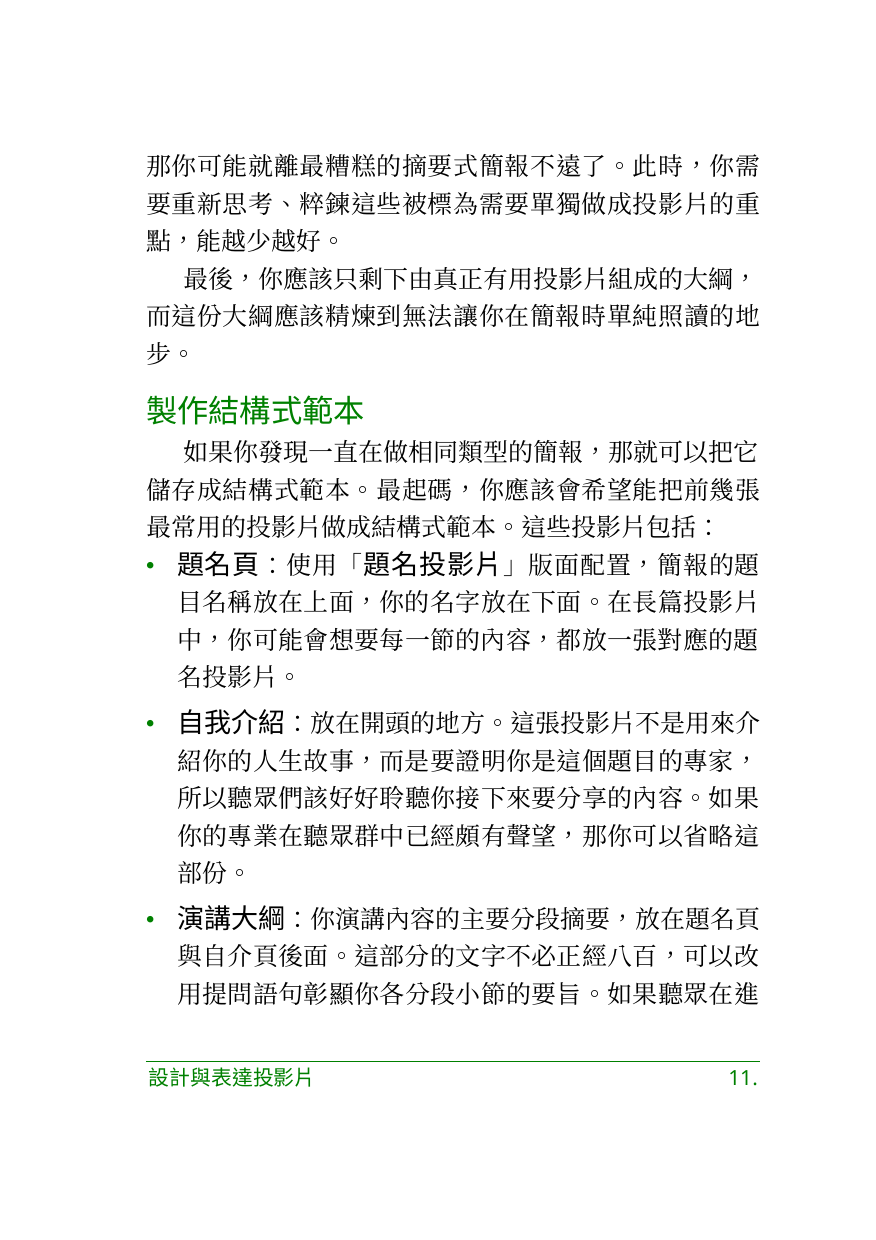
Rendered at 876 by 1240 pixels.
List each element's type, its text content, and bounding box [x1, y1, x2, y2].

text 最後，你應該只剩下由真正有用投影片組成的大綱，而這份大綱應該精煉到無法讓你在簡報時單純照讀的地步。 [146, 258, 760, 371]
list 題名頁：使用「題名投影片」版面配置，簡報的題目名稱放在上面，你的名字放在下面。在長篇投影片中，你可能會想要每一節的內容，都放一張對應的題名投影片。 [146, 544, 760, 694]
text 如果你發現一直在做相同類型的簡報，那就可以把它儲存成結構式範本。最起碼，你應該會希望能把前幾張最常用的投影片做成結構式範本。這些投影片包括： [146, 432, 760, 544]
text 那你可能就離最糟糕的摘要式簡報不遠了。此時，你需要重新思考、粹鍊這些被標為需要單獨做成投影片的重點，能越少越好。 [146, 146, 760, 258]
list 自我介紹：放在開頭的地方。這張投影片不是用來介紹你的人生故事，而是要證明你是這個題目的專家，所以聽眾們該好好聆聽你接下來要分享的內容。如果你的專業在聽眾群中已經頗有聲望，那你可以省略這部份。 [146, 702, 760, 890]
subtitle 製作結構式範本 [146, 386, 760, 432]
list 演講大綱：你演講內容的主要分段摘要，放在題名頁與自介頁後面。這部分的文字不必正經八百，可以改用提問語句彰顯你各分段小節的要旨。如果聽眾在進 [146, 898, 760, 1011]
